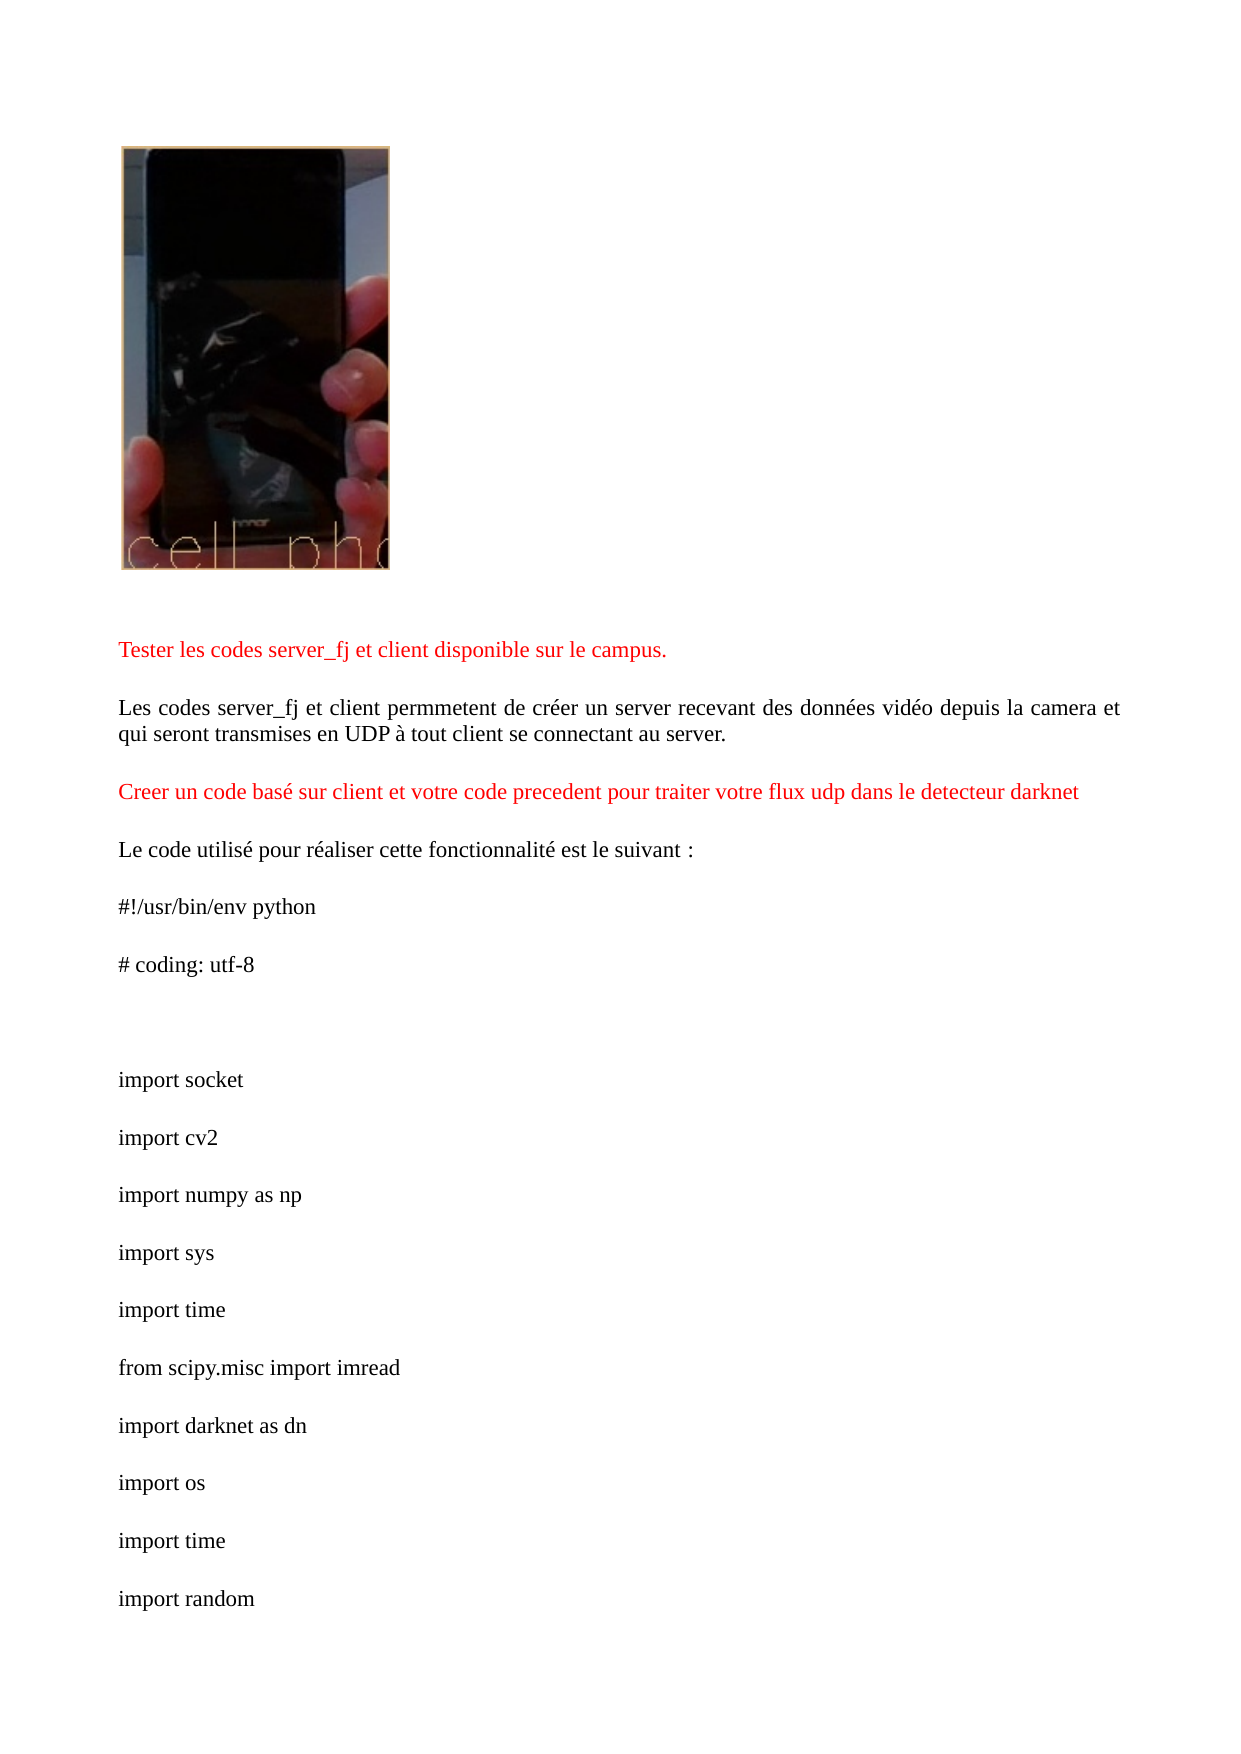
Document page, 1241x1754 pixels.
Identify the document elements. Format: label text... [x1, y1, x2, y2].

text import darknet as dn [118, 1412, 1122, 1438]
text import sys [118, 1239, 1122, 1265]
text import numpy as np [118, 1181, 1122, 1208]
text Tester les codes server_fj et client disponible sur le campus. [118, 637, 1122, 663]
text import time [118, 1527, 1122, 1553]
text # coding: utf-8 [118, 951, 1122, 977]
text from scipy.misc import imread [118, 1354, 1122, 1381]
text import time [118, 1297, 1122, 1323]
text import os [118, 1469, 1122, 1496]
text import socket [118, 1066, 1122, 1092]
text import cv2 [118, 1124, 1122, 1150]
picture [121, 146, 390, 570]
text Les codes server_fj et client permmetent de créer un server recevant des données vidéo depuis la camera et qui seront transmises en UDP à tout client se connectant au server. [118, 694, 1122, 747]
text import random [118, 1584, 1122, 1611]
text #!/usr/bin/env python [118, 893, 1122, 920]
text Le code utilisé pour réaliser cette fonctionnalité est le suivant : [118, 836, 1122, 862]
text Creer un code basé sur client et votre code precedent pour traiter votre flux udp dans le detecteur darknet [118, 778, 1122, 804]
